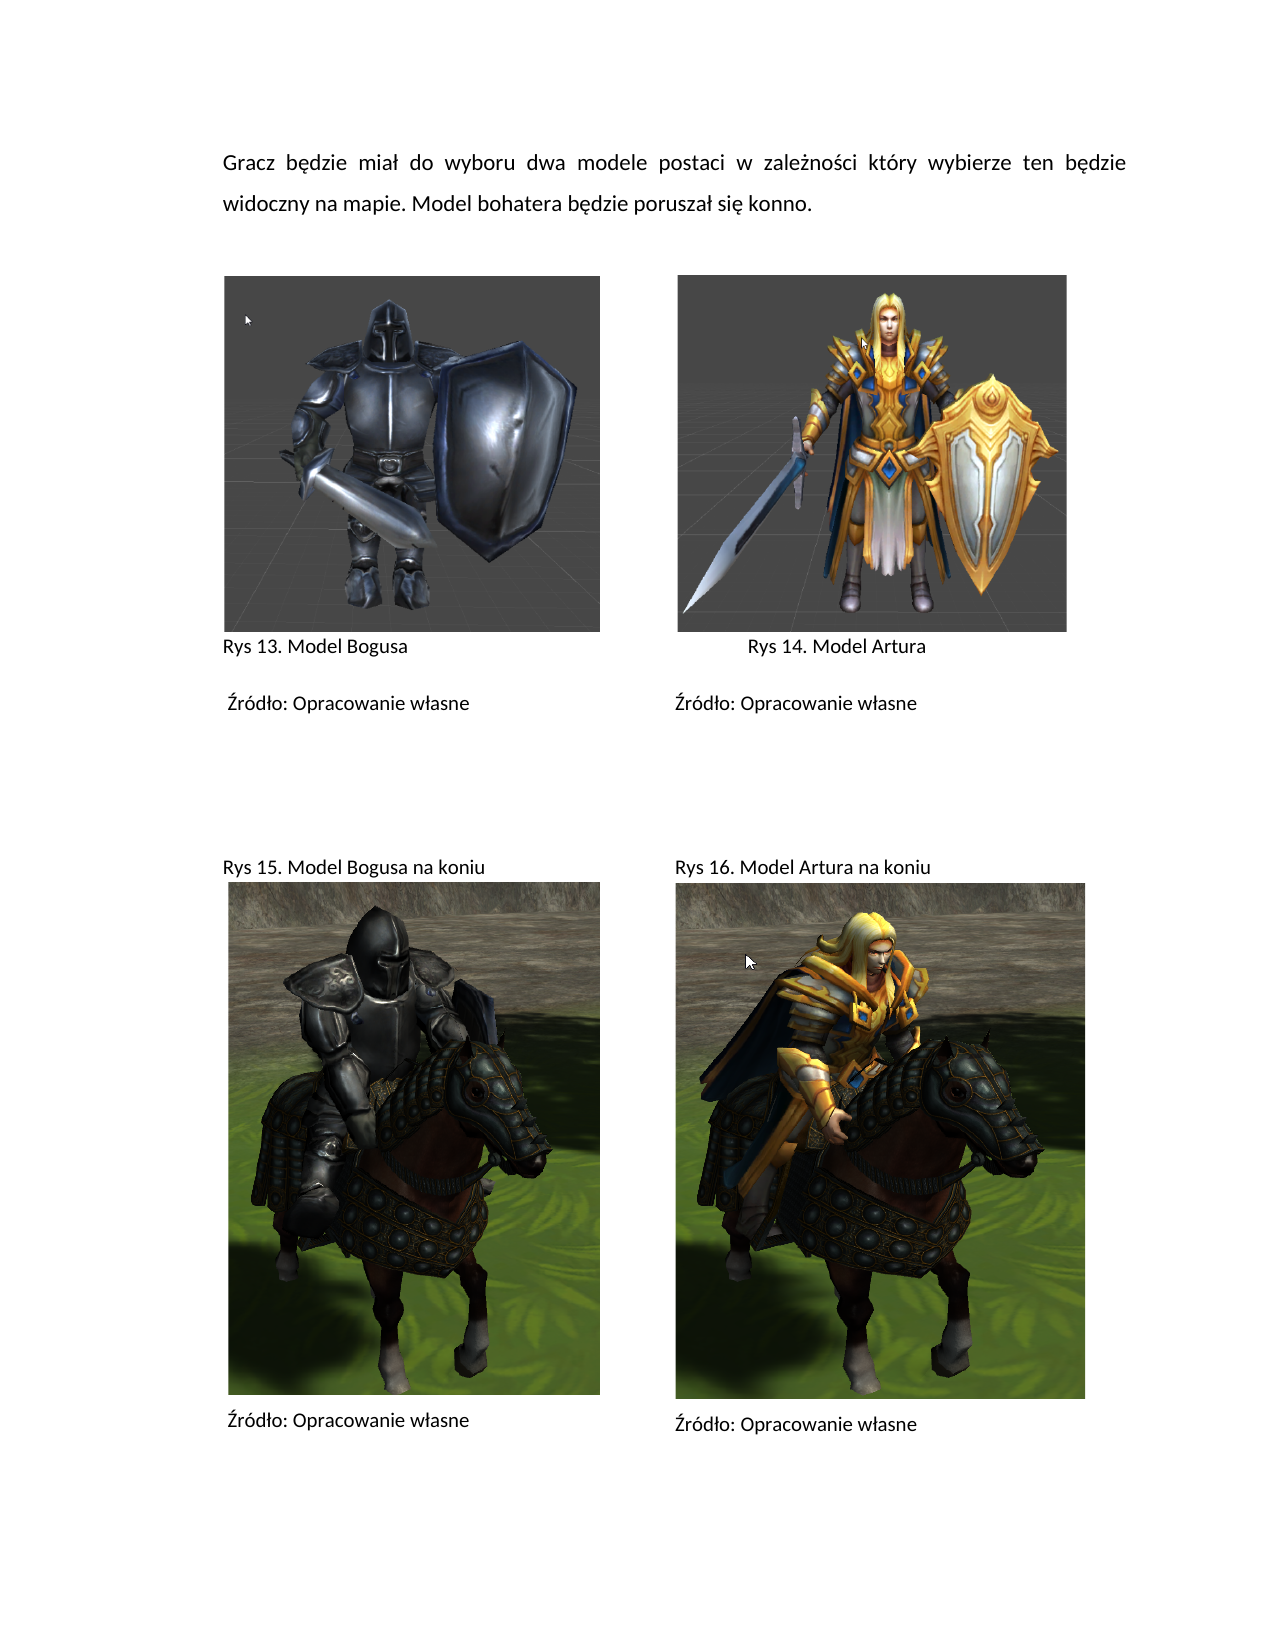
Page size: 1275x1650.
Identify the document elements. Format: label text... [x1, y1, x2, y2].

text Rys 16. Model Artura na koniu [675, 854, 1127, 879]
text Źródło: Opracowanie własne [148, 909, 600, 1433]
text Gracz będzie miał do wyboru dwa modele postaci w zależności który wybierze ten będzie widoczny na mapie. Model bohatera będzie poruszał się konno. [223, 148, 1127, 218]
text Rys 15. Model Bogusa na koniu [223, 854, 600, 879]
text Źródło: Opracowanie własne [675, 909, 1127, 1437]
text Źródło: Opracowanie własne [675, 690, 1127, 715]
text Rys 13. Model Bogusa Rys 14. Model Artura [148, 248, 1127, 659]
text Źródło: Opracowanie własne [148, 690, 600, 715]
